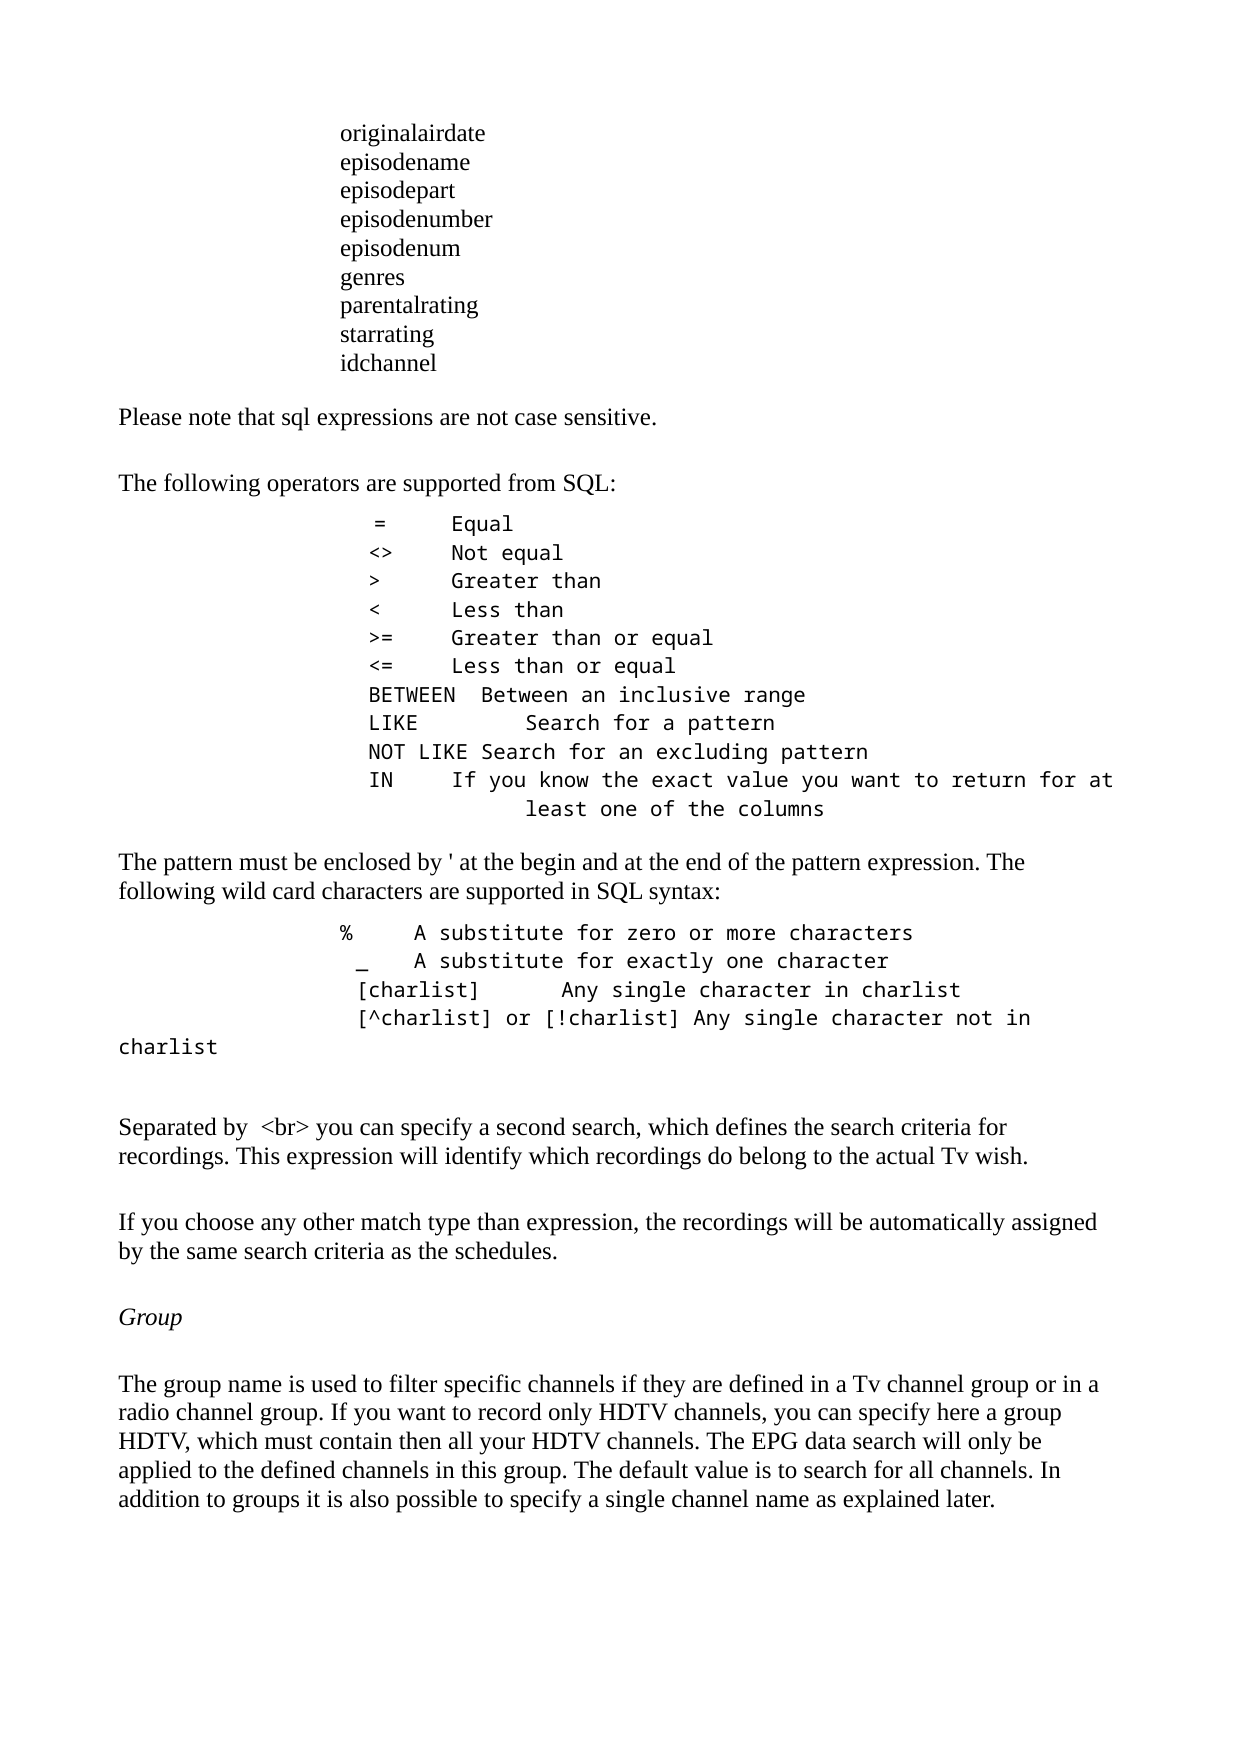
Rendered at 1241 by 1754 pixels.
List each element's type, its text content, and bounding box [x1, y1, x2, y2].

text % A substitute for zero or more characters [118, 917, 1122, 947]
text The following operators are supported from SQL: [118, 468, 1122, 497]
text Group [118, 1302, 1122, 1331]
text [^charlist] or [!charlist] Any single character not in charlist [118, 1003, 1122, 1060]
text IN If you know the exact value you want to return for at least one of the columns [118, 765, 1122, 822]
text <= Less than or equal [118, 652, 1122, 680]
text episodename [118, 147, 1122, 176]
text BETWEEN Between an inclusive range [118, 680, 1122, 708]
text parentalrating [118, 291, 1122, 319]
text Separated by <br> you can specify a second search, which defines the search criteria for recordings. This expression will identify which recordings do belong to the actual Tv wish. [118, 1112, 1122, 1170]
text < Less than [118, 595, 1122, 623]
text episodenumber [118, 204, 1122, 233]
text If you choose any other match type than expression, the recordings will be automatically assigned by the same search criteria as the schedules. [118, 1207, 1122, 1265]
text >= Greater than or equal [118, 623, 1122, 652]
text episodenum [118, 233, 1122, 262]
text > Greater than [118, 566, 1122, 595]
text The group name is used to filter specific channels if they are defined in a Tv channel group or in a radio channel group. If you want to record only HDTV channels, you can specify here a group HDTV, which must contain then all your HDTV channels. The EPG data search will only be applied to the defined channels in this group. The default value is to search for all channels. In addition to groups it is also possible to specify a single channel name as explained later. [118, 1369, 1122, 1512]
text <> Not equal [118, 538, 1122, 566]
text genres [118, 262, 1122, 291]
text [charlist] Any single character in charlist [118, 975, 1122, 1003]
text idchannel [118, 348, 1122, 377]
text Please note that sql expressions are not case sensitive. [118, 402, 1122, 431]
text NOT LIKE Search for an excluding pattern [118, 737, 1122, 765]
text LIKE Search for a pattern [118, 708, 1122, 737]
text starrating [118, 319, 1122, 348]
text episodepart [118, 176, 1122, 204]
text The pattern must be enclosed by ' at the begin and at the end of the pattern expression. The following wild card characters are supported in SQL syntax: [118, 847, 1122, 905]
text = Equal [118, 509, 1122, 538]
text originalairdate [118, 118, 1122, 147]
text _ A substitute for exactly one character [118, 947, 1122, 975]
